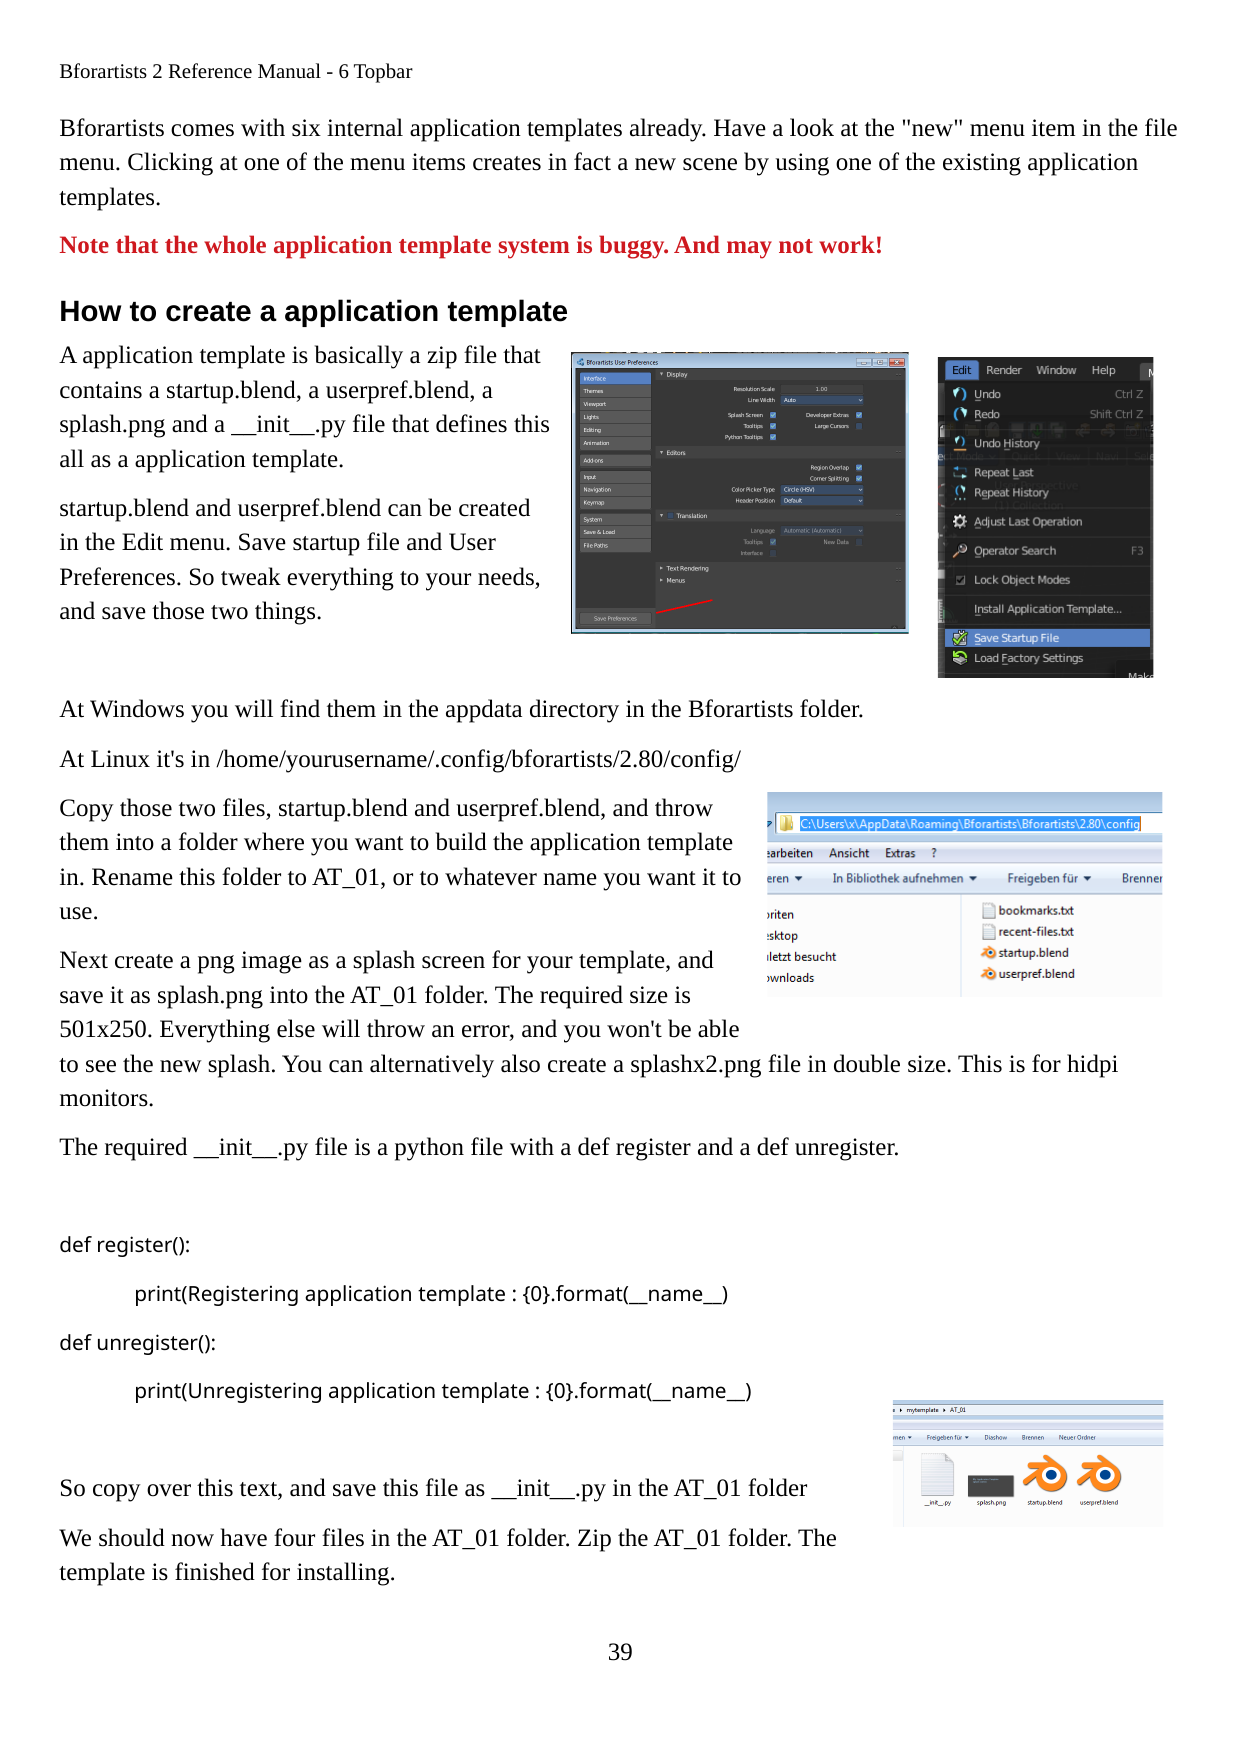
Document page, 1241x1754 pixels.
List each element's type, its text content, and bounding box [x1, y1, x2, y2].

picture [571, 352, 909, 634]
text A application template is basically a zip file that contains a startup.blend, a userpref.blend, a splash.png and a __init__.py file that defines this all as a application template. [59, 341, 1181, 473]
text def register(): [59, 1230, 1181, 1259]
text [909, 493, 937, 625]
text print(Registering application template : {0}.format(__name__) [59, 1279, 1181, 1307]
text So copy over this text, and save this file as __init__.py in the AT_01 folder [59, 1473, 892, 1502]
picture [767, 792, 1163, 997]
text [1154, 493, 1181, 625]
text We should now have four files in the AT_01 folder. Zip the AT_01 folder. The template is finished for installing. [59, 1523, 1181, 1586]
text At Linux it's in /home/yourusername/.config/bforartists/2.80/config/ [59, 744, 1181, 772]
subtitle How to create a application template [59, 294, 1181, 328]
text The required __init__.py file is a python file with a def register and a def unregister. [59, 1132, 1181, 1161]
text print(Unregistering application template : {0}.format(__name__) [59, 1376, 1181, 1405]
text Bforartists comes with six internal application templates already. Have a look at the "new" menu item in the file menu. Clicking at one of the menu items creates in fact a new scene by using one of the existing application templates. [59, 113, 1181, 210]
text Copy those two files, startup.blend and userpref.blend, and throw them into a folder where you want to build the application template in. Rename this folder to AT_01, or to whatever name you want it to use. [59, 793, 767, 925]
text At Windows you will find them in the appdata directory in the Bforartists folder. [59, 694, 1181, 723]
text Next create a png image as a splash screen for your template, and save it as splash.png into the AT_01 folder. The required size is 501x250. Everything else will throw an error, and you won't be able to see the new splash. You can alternatively also create a splashx2.png file in double size. This is for hidpi monitors. [59, 945, 1181, 1112]
picture [937, 357, 1154, 678]
text def unregister(): [59, 1328, 1181, 1356]
text Note that the whole application template system is buggy. And may not work! [59, 231, 1181, 259]
picture [892, 1400, 1164, 1527]
text startup.blend and userpref.blend can be created in the Edit menu. Save startup file and User Preferences. So tweak everything to your needs, and save those two things. [59, 493, 571, 625]
